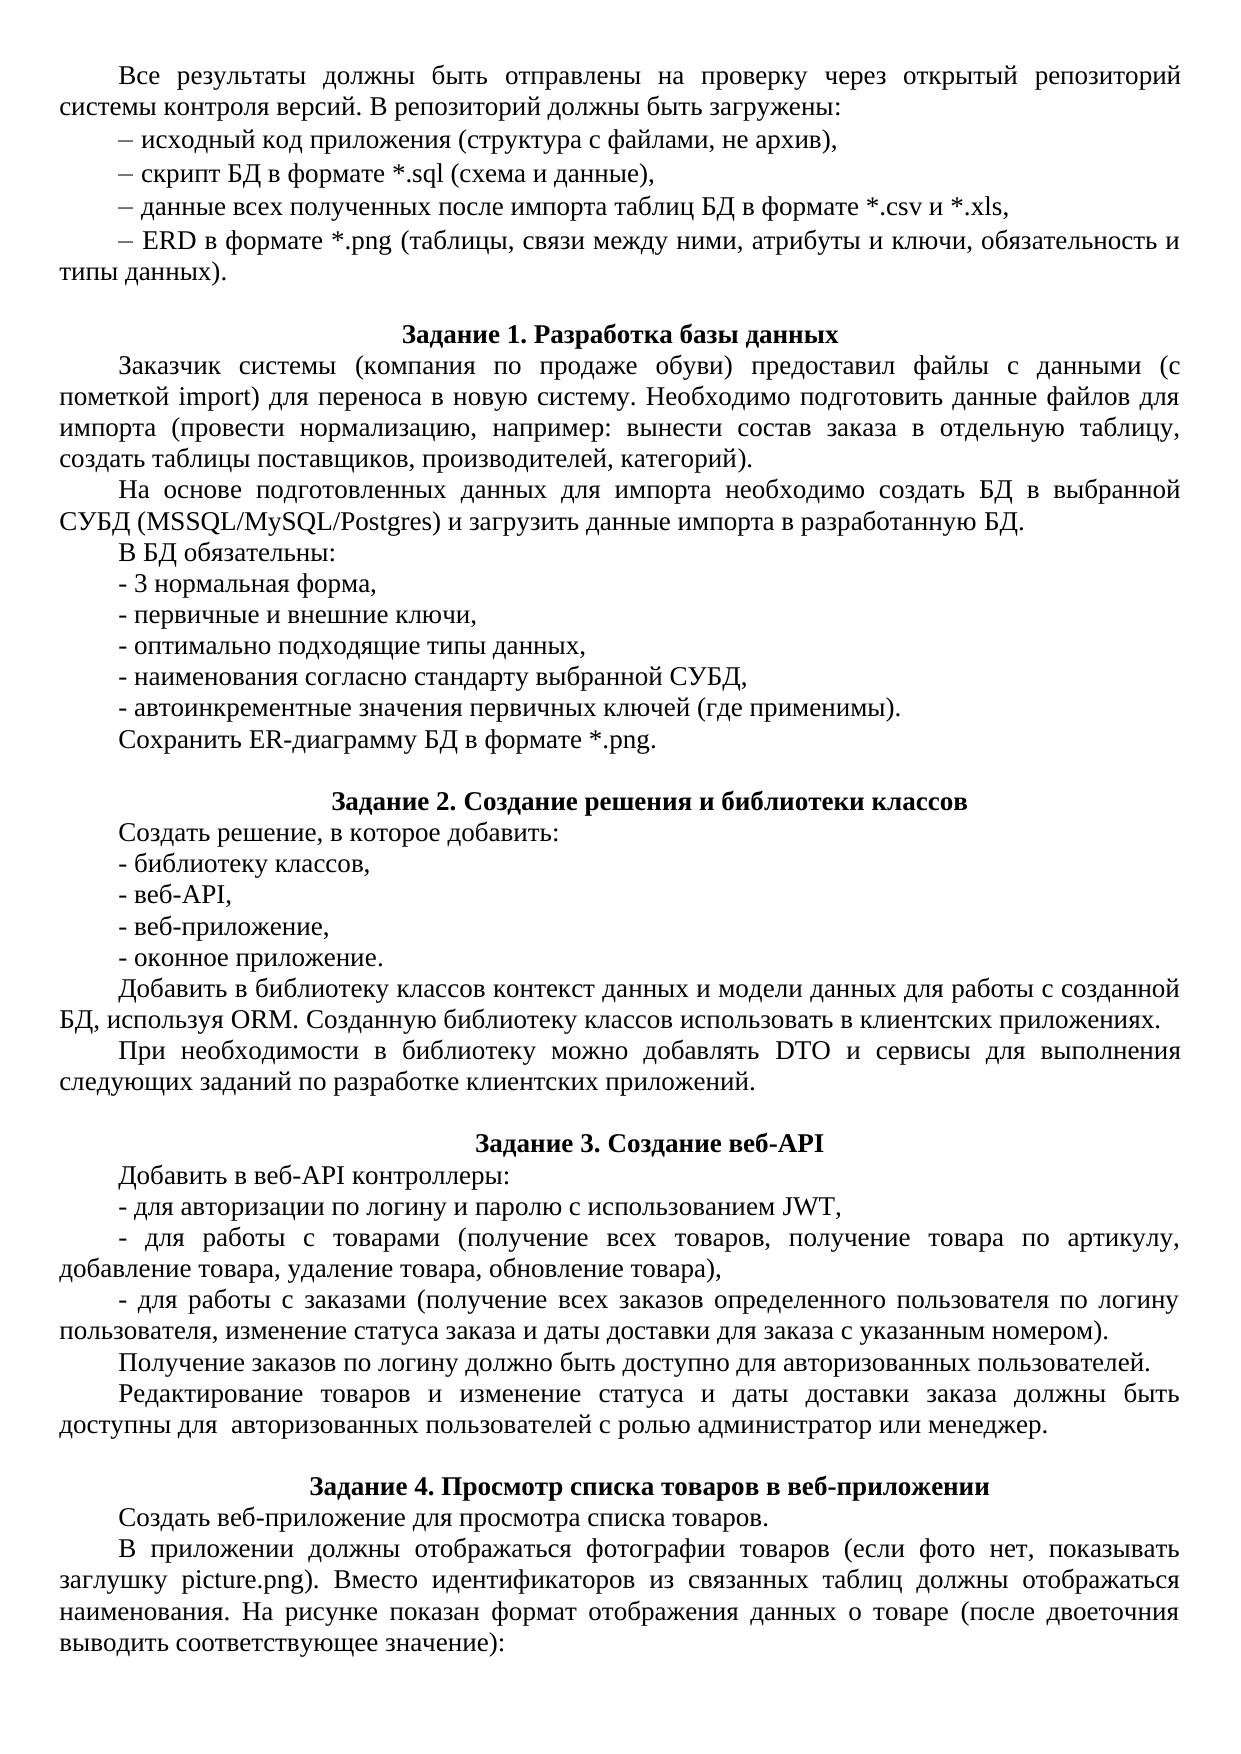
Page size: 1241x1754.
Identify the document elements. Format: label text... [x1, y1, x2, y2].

text - оптимально подходящие типы данных, [59, 629, 1181, 660]
text В приложении должны отображаться фотографии товаров (если фото нет, показывать заглушку picture.png). Вместо идентификаторов из связанных таблиц должны отображаться наименования. На рисунке показан формат отображения данных о товаре (после двоеточния выводить соответствующее значение): [59, 1532, 1181, 1657]
list исходный код приложения (структура с файлами, не архив), [59, 121, 1181, 155]
text Задание 1. Разработка базы данных [59, 318, 1181, 349]
text - 3 нормальная форма, [59, 567, 1181, 598]
text Создать веб-приложение для просмотра списка товаров. [59, 1501, 1181, 1532]
text Задание 4. Просмотр списка товаров в веб-приложении [59, 1470, 1181, 1501]
text - для работы с заказами (получение всех заказов определенного пользователя по логину пользователя, изменение статуса заказа и даты доставки для заказа с указанным номером). [59, 1283, 1181, 1346]
text Получение заказов по логину должно быть доступно для авторизованных пользователей. [59, 1346, 1181, 1377]
text - автоинкрементные значения первичных ключей (где применимы). [59, 692, 1181, 723]
text - веб-API, [59, 878, 1181, 909]
list данные всех полученных после импорта таблиц БД в формате *.csv и *.xls, [59, 188, 1181, 222]
text - веб-приложение, [59, 909, 1181, 941]
text - библиотеку классов, [59, 847, 1181, 878]
text - оконное приложение. [59, 941, 1181, 972]
list скрипт БД в формате *.sql (схема и данные), [59, 155, 1181, 188]
text Добавить в веб-API контроллеры: [59, 1159, 1181, 1190]
list ERD в формате *.png (таблицы, связи между ними, атрибуты и ключи, обязательность и типы данных). [59, 222, 1181, 287]
text Добавить в библиотеку классов контекст данных и модели данных для работы с созданной БД, используя ORM. Созданную библиотеку классов использовать в клиентских приложениях. [59, 972, 1181, 1034]
text Задание 3. Создание веб-API [59, 1128, 1181, 1159]
text Сохранить ER-диаграмму БД в формате *.png. [59, 723, 1181, 754]
text На основе подготовленных данных для импорта необходимо создать БД в выбранной СУБД (MSSQL/MySQL/Postgres) и загрузить данные импорта в разработанную БД. [59, 473, 1181, 536]
text Задание 2. Создание решения и библиотеки классов [59, 785, 1181, 816]
text Все результаты должны быть отправлены на проверку через открытый репозиторий системы контроля версий. В репозиторий должны быть загружены: [59, 59, 1181, 121]
text Редактирование товаров и изменение статуса и даты доставки заказа должны быть доступны для авторизованных пользователей с ролью администратор или менеджер. [59, 1377, 1181, 1439]
text Создать решение, в которое добавить: [59, 816, 1181, 847]
text - для авторизации по логину и паролю с использованием JWT, [59, 1190, 1181, 1221]
text - наименования согласно стандарту выбранной СУБД, [59, 660, 1181, 692]
text Заказчик системы (компания по продаже обуви) предоставил файлы с данными (с пометкой import) для переноса в новую систему. Необходимо подготовить данные файлов для импорта (провести нормализацию, например: вынести состав заказа в отдельную таблицу, создать таблицы поставщиков, производителей, категорий). [59, 349, 1181, 473]
text В БД обязательны: [59, 536, 1181, 567]
text При необходимости в библиотеку можно добавлять DTO и сервисы для выполнения следующих заданий по разработке клиентских приложений. [59, 1034, 1181, 1096]
text - первичные и внешние ключи, [59, 598, 1181, 629]
text - для работы с товарами (получение всех товаров, получение товара по артикулу, добавление товара, удаление товара, обновление товара), [59, 1221, 1181, 1283]
